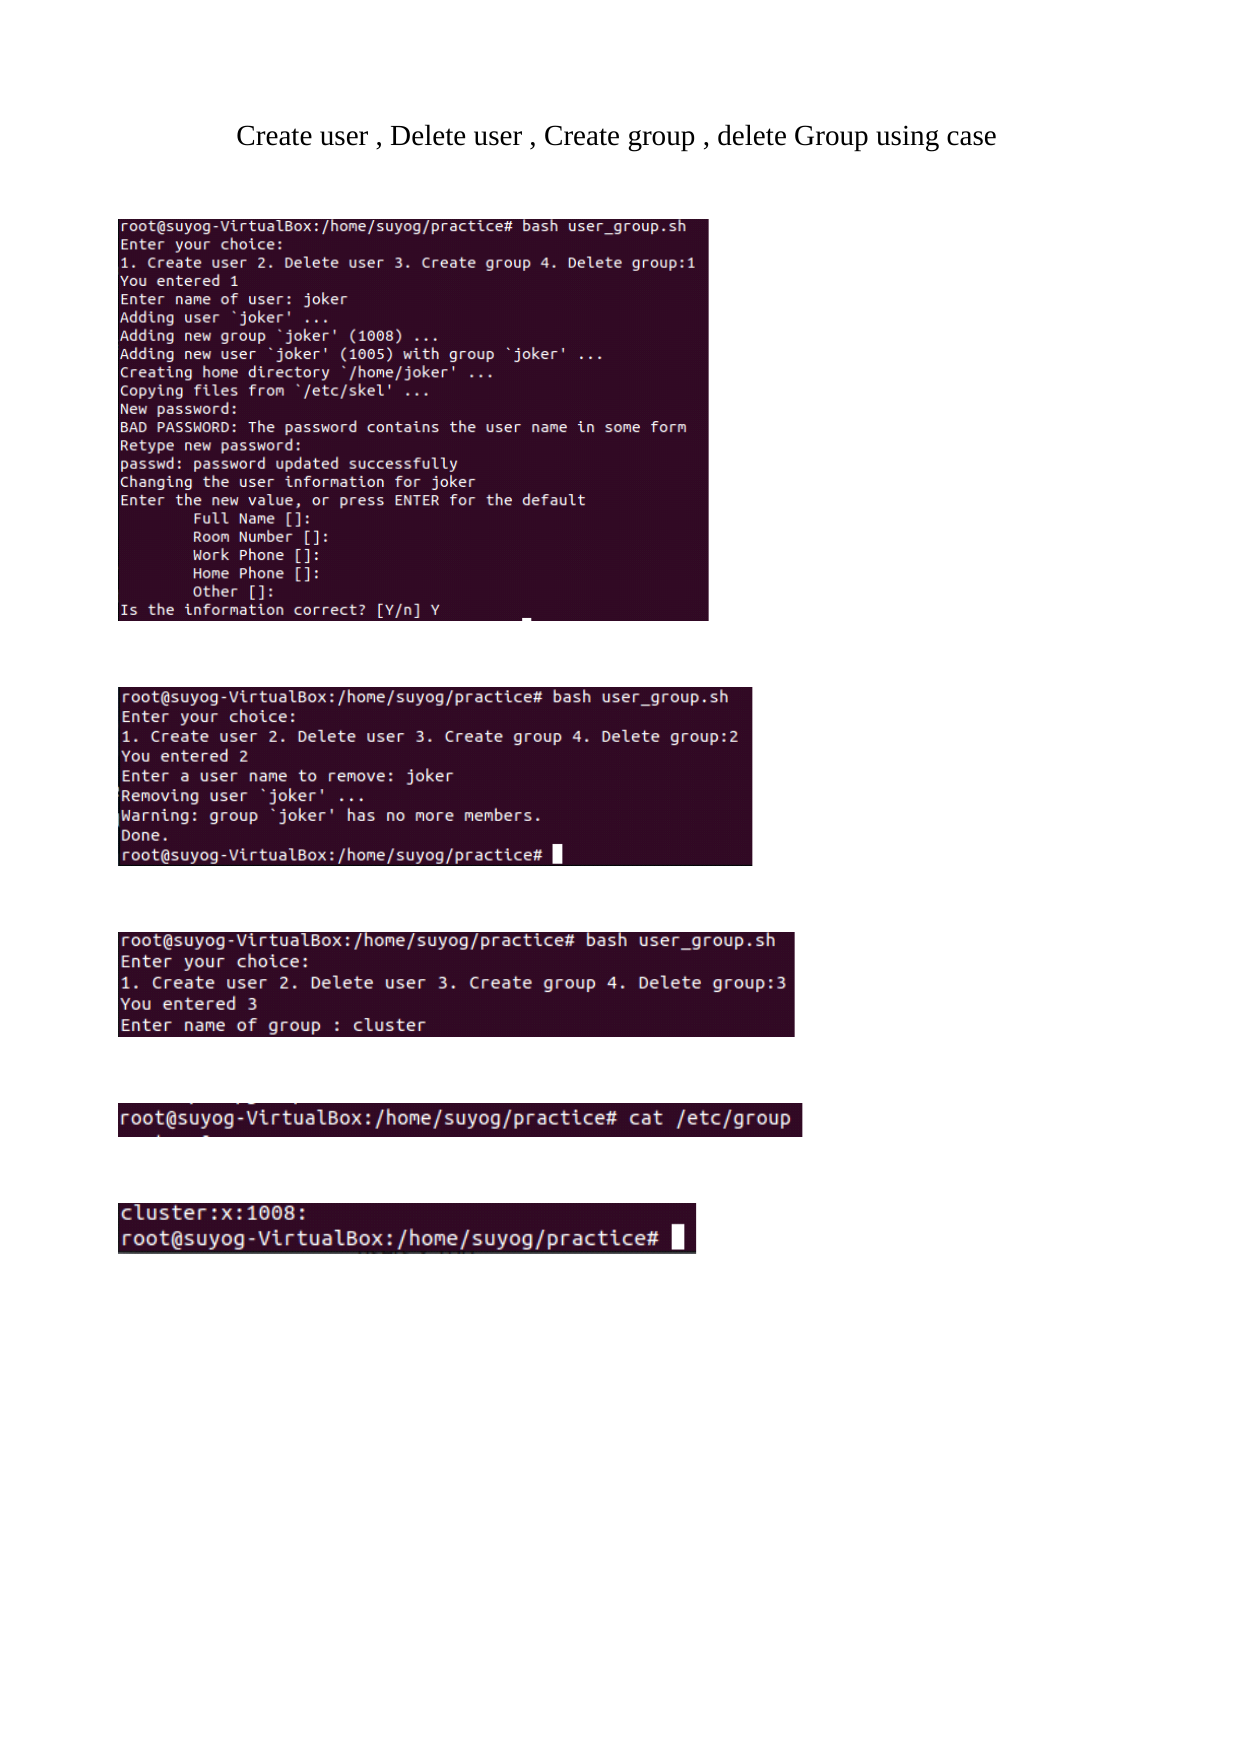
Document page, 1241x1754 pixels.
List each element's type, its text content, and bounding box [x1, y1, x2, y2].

text Create user , Delete user , Create group , delete Group using case [118, 118, 1122, 152]
